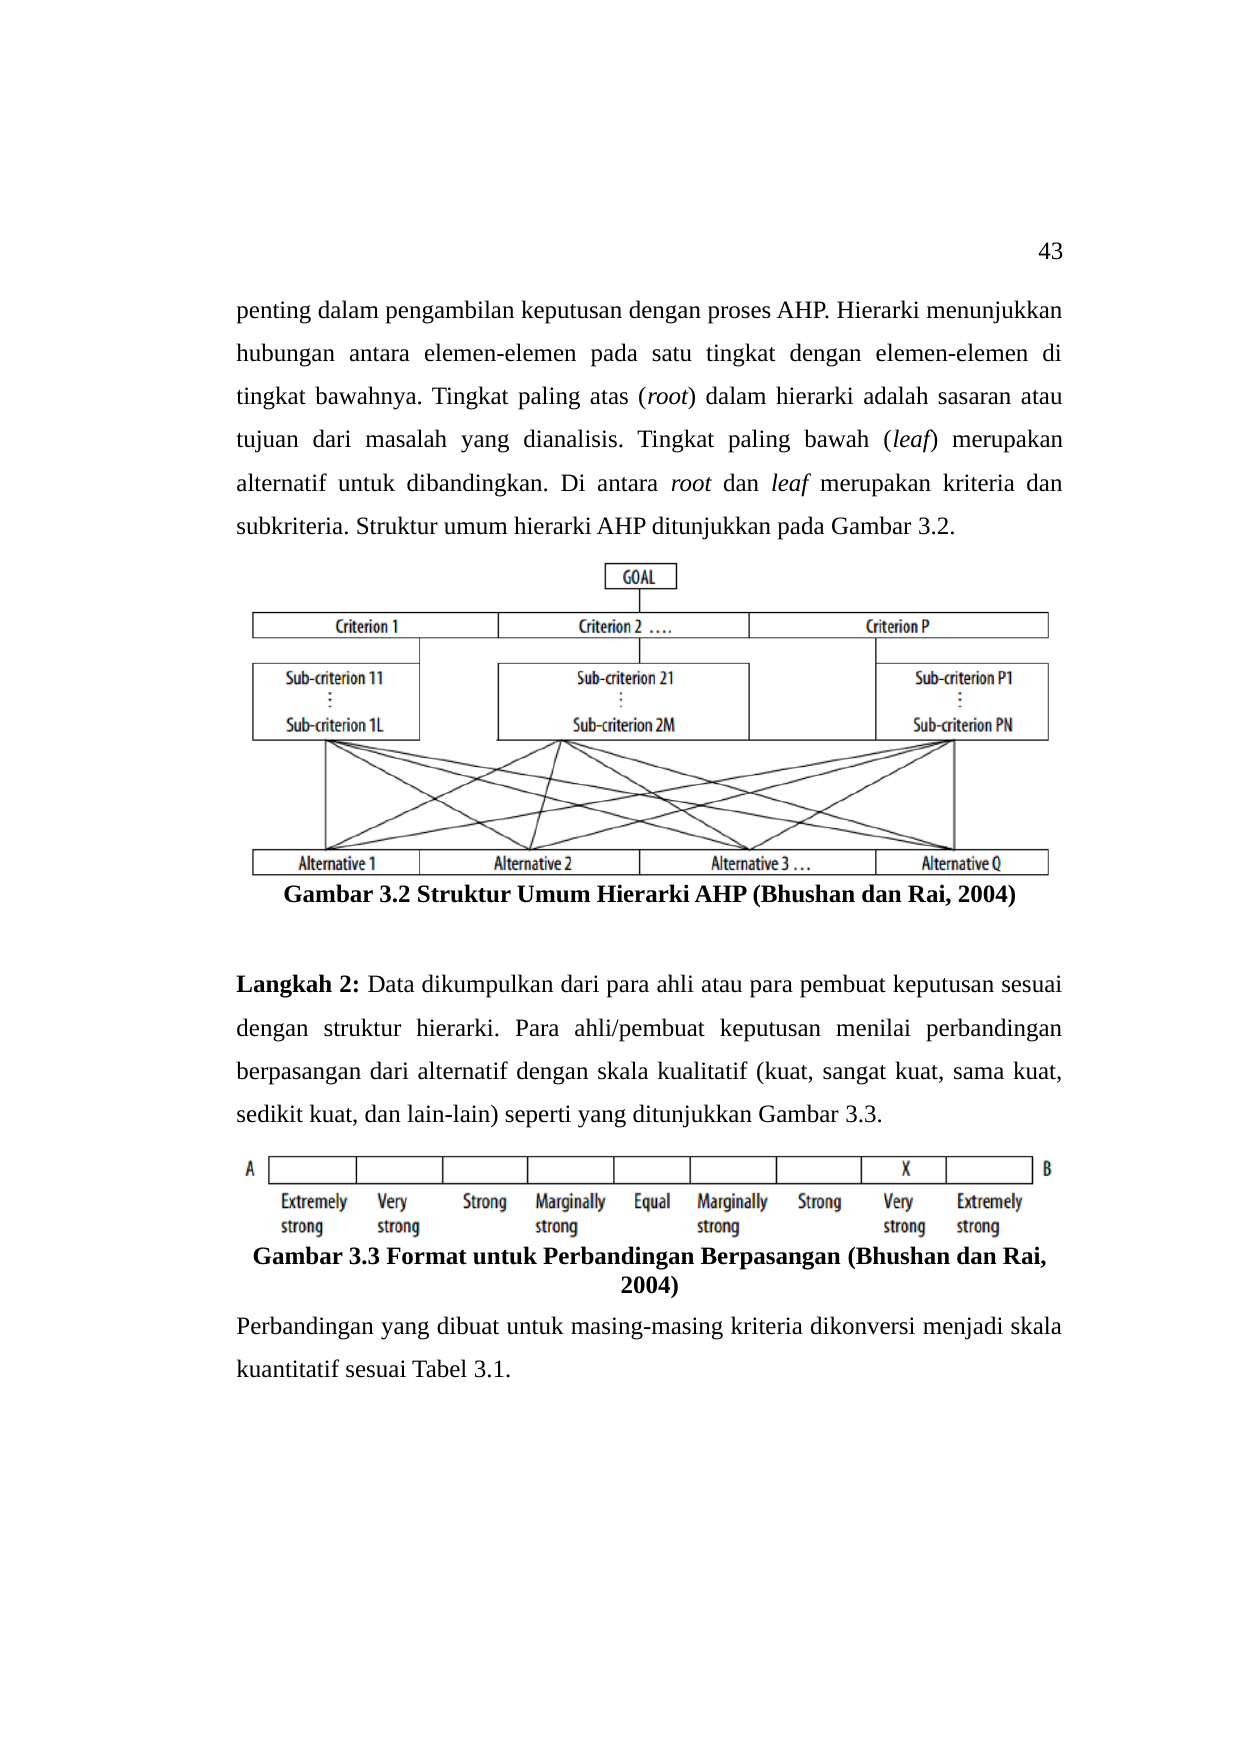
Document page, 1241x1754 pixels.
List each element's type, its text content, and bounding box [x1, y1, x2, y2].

picture [243, 1147, 1057, 1241]
text Perbandingan yang dibuat untuk masing-masing kriteria dikonversi menjadi skala kuantitatif sesuai Tabel 3.1. [236, 1311, 1063, 1383]
text Gambar 3.2 Struktur Umum Hierarki AHP (Bhushan dan Rai, 2004) [236, 590, 1063, 908]
text Gambar 3.3 Format untuk Perbandingan Berpasangan (Bhushan dan Rai, 2004) [236, 1178, 1063, 1298]
text penting dalam pengambilan keputusan dengan proses AHP. Hierarki menunjukkan hubungan antara elemen-elemen pada satu tingkat dengan elemen-elemen di tingkat bawahnya. Tingkat paling atas (root) dalam hierarki adalah sasaran atau tujuan dari masalah yang dianalisis. Tingkat paling bawah (leaf) merupakan alternatif untuk dibandingkan. Di antara root dan leaf merupakan kriteria dan subkriteria. Struktur umum hierarki AHP ditunjukkan pada Gambar 3.2. [236, 295, 1063, 539]
picture [243, 560, 1057, 880]
text Langkah 2: Data dikumpulkan dari para ahli atau para pembuat keputusan sesuai dengan struktur hierarki. Para ahli/pembuat keputusan menilai perbandingan berpasangan dari alternatif dengan skala kualitatif (kuat, sangat kuat, sama kuat, sedikit kuat, dan lain-lain) seperti yang ditunjukkan Gambar 3.3. [236, 969, 1063, 1128]
